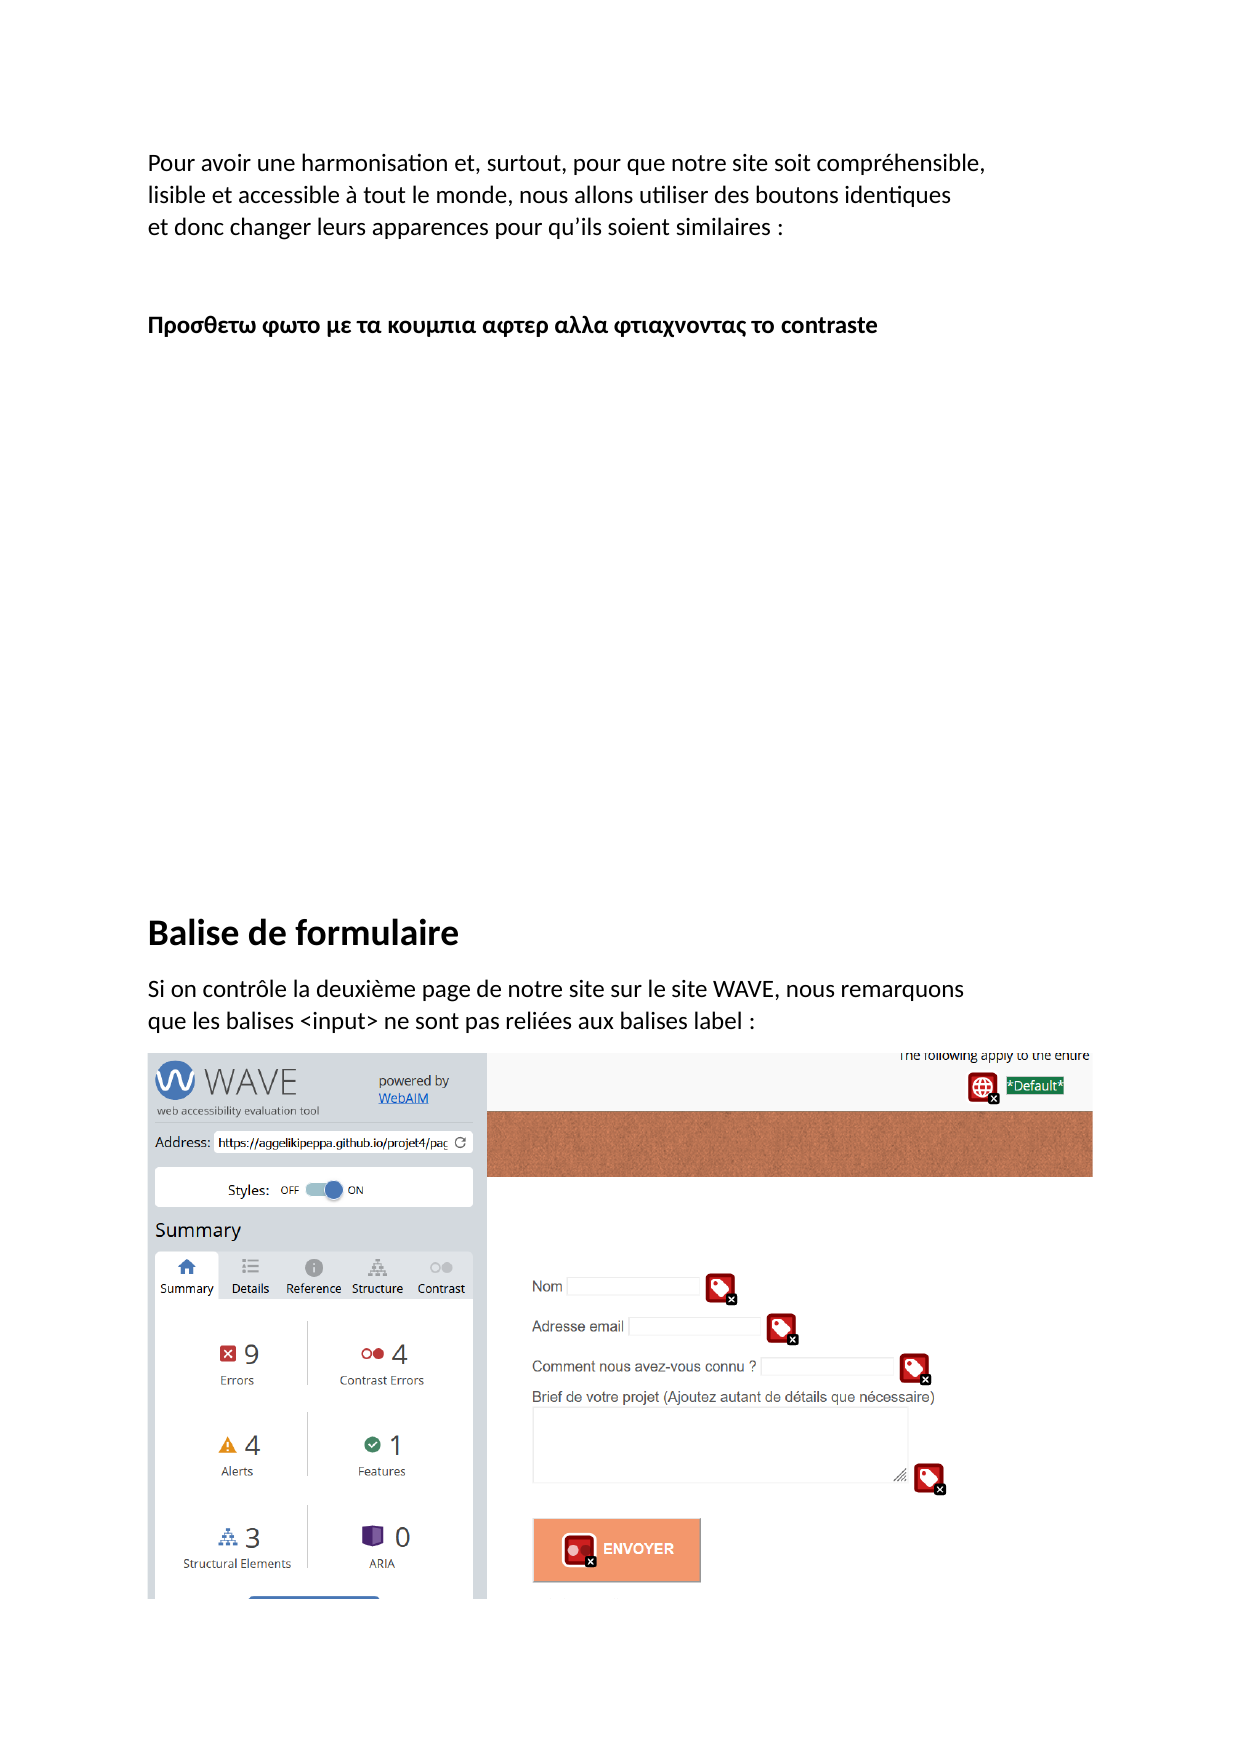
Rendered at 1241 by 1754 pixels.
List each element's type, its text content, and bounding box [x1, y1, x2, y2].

text Pour avoir une harmonisation et, surtout, pour que notre site soit compréhensible, lisible et accessible à tout le monde, nous allons utiliser des boutons identiques et donc changer leurs apparences pour qu’ils soient similaires : [148, 148, 1093, 242]
text Balise de formulaire [148, 908, 1093, 954]
text Προσθετω φωτο με τα κουμπια αφτερ αλλα φτιαχνοντας το contraste [148, 309, 1093, 339]
text Si on contrôle la deuxième page de notre site sur le site WAVE, nous remarquons que les balises <input> ne sont pas reliées aux balises label : [148, 973, 1093, 1036]
